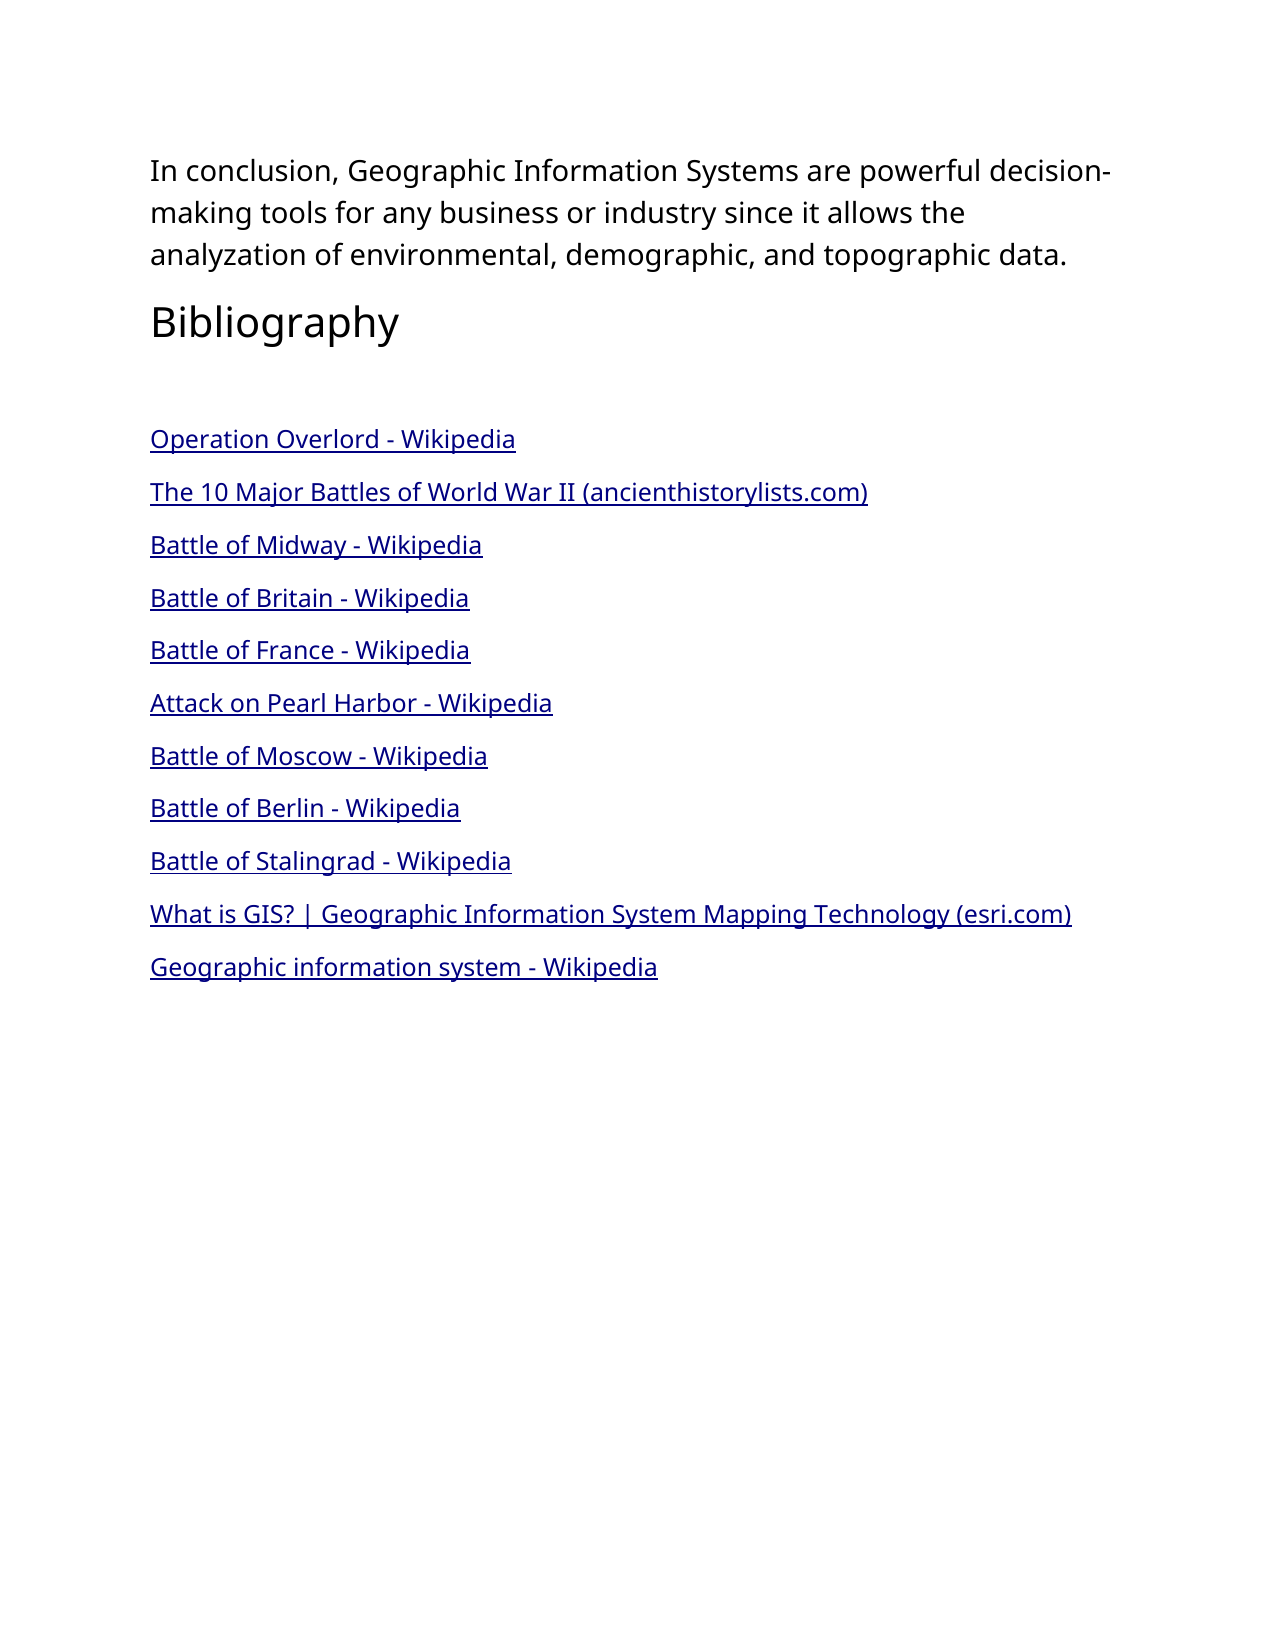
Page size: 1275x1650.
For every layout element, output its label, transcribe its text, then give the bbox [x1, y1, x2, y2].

text Battle of Moscow - Wikipedia [150, 738, 1125, 772]
text Operation Overlord - Wikipedia [150, 422, 1125, 456]
text Battle of Midway - Wikipedia [150, 527, 1125, 562]
text Geographic information system - Wikipedia [150, 949, 1125, 983]
text Bibliography [150, 293, 1125, 349]
text Battle of Stalingrad - Wikipedia [150, 844, 1125, 878]
text Attack on Pearl Harbor - Wikipedia [150, 686, 1125, 720]
text The 10 Major Battles of World War II (ancienthistorylists.com) [150, 475, 1125, 509]
text Battle of Britain - Wikipedia [150, 580, 1125, 614]
text Battle of France - Wikipedia [150, 633, 1125, 667]
text What is GIS? | Geographic Information System Mapping Technology (esri.com) [150, 896, 1125, 931]
text In conclusion, Geographic Information Systems are powerful decision-making tools for any business or industry since it allows the analyzation of environmental, demographic, and topographic data. [150, 150, 1125, 274]
text Battle of Berlin - Wikipedia [150, 791, 1125, 825]
